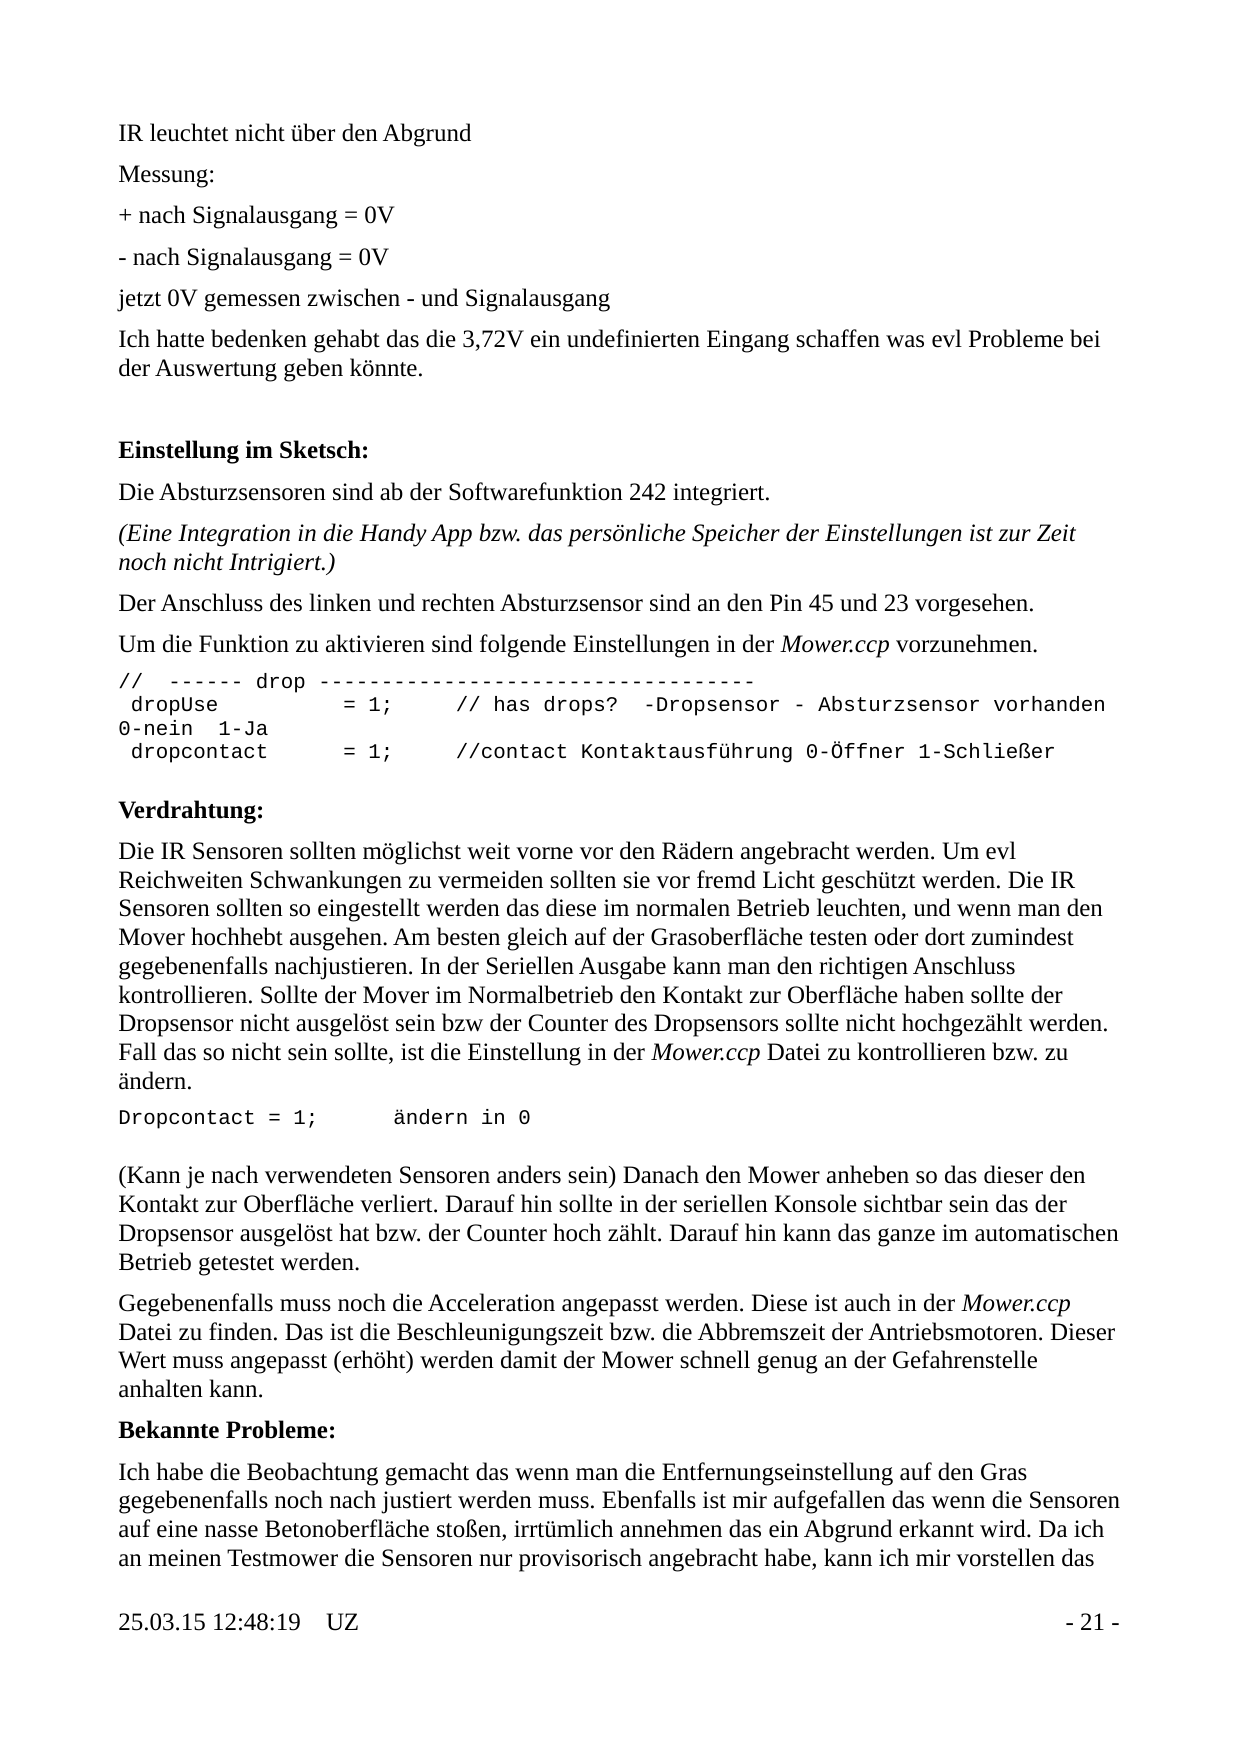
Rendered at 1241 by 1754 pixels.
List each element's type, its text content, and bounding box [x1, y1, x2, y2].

text Die IR Sensoren sollten möglichst weit vorne vor den Rädern angebracht werden. Um evl Reichweiten Schwankungen zu vermeiden sollten sie vor fremd Licht geschützt werden. Die IR Sensoren sollten so eingestellt werden das diese im normalen Betrieb leuchten, und wenn man den Mover hochhebt ausgehen. Am besten gleich auf der Grasoberfläche testen oder dort zumindest gegebenenfalls nachjustieren. In der Seriellen Ausgabe kann man den richtigen Anschluss kontrollieren. Sollte der Mover im Normalbetrieb den Kontakt zur Oberfläche haben sollte der Dropsensor nicht ausgelöst sein bzw der Counter des Dropsensors sollte nicht hochgezählt werden. Fall das so nicht sein sollte, ist die Einstellung in der Mower.ccp Datei zu kontrollieren bzw. zu ändern. [118, 836, 1122, 1095]
text Ich habe die Beobachtung gemacht das wenn man die Entfernungseinstellung auf den Gras gegebenenfalls noch nach justiert werden muss. Ebenfalls ist mir aufgefallen das wenn die Sensoren auf eine nasse Betonoberfläche stoßen, irrtümlich annehmen das ein Abgrund erkannt wird. Da ich an meinen Testmower die Sensoren nur provisorisch angebracht habe, kann ich mir vorstellen das [118, 1457, 1122, 1572]
text Bekannte Probleme: [118, 1415, 1122, 1444]
text IR leuchtet nicht über den Abgrund [118, 118, 1122, 147]
text dropcontact = 1; //contact Kontaktausführung 0-Öffner 1-Schließer [118, 742, 1122, 765]
text // ------ drop ----------------------------------- [118, 671, 1122, 694]
text jetzt 0V gemessen zwischen - und Signalausgang [118, 283, 1122, 312]
text Messung: [118, 159, 1122, 188]
text Dropcontact = 1; ändern in 0 [118, 1107, 1122, 1131]
text dropUse = 1; // has drops? -Dropsensor - Absturzsensor vorhanden 0-nein 1-Ja [118, 694, 1122, 742]
text Die Absturzsensoren sind ab der Softwarefunktion 242 integriert. [118, 477, 1122, 506]
text (Eine Integration in die Handy App bzw. das persönliche Speicher der Einstellungen ist zur Zeit noch nicht Intrigiert.) [118, 518, 1122, 576]
text Ich hatte bedenken gehabt das die 3,72V ein undefinierten Eingang schaffen was evl Probleme bei der Auswertung geben könnte. [118, 324, 1122, 382]
text - nach Signalausgang = 0V [118, 242, 1122, 271]
text Einstellung im Sketsch: [118, 436, 1122, 464]
text Der Anschluss des linken und rechten Absturzsensor sind an den Pin 45 und 23 vorgesehen. [118, 588, 1122, 617]
text + nach Signalausgang = 0V [118, 201, 1122, 229]
text Um die Funktion zu aktivieren sind folgende Einstellungen in der Mower.ccp vorzunehmen. [118, 629, 1122, 658]
text Gegebenenfalls muss noch die Acceleration angepasst werden. Diese ist auch in der Mower.ccp Datei zu finden. Das ist die Beschleunigungszeit bzw. die Abbremszeit der Antriebsmotoren. Dieser Wert muss angepasst (erhöht) werden damit der Mower schnell genug an der Gefahrenstelle anhalten kann. [118, 1288, 1122, 1403]
text (Kann je nach verwendeten Sensoren anders sein) Danach den Mower anheben so das dieser den Kontakt zur Oberfläche verliert. Darauf hin sollte in der seriellen Konsole sichtbar sein das der Dropsensor ausgelöst hat bzw. der Counter hoch zählt. Darauf hin kann das ganze im automatischen Betrieb getestet werden. [118, 1160, 1122, 1275]
text Verdrahtung: [118, 795, 1122, 823]
